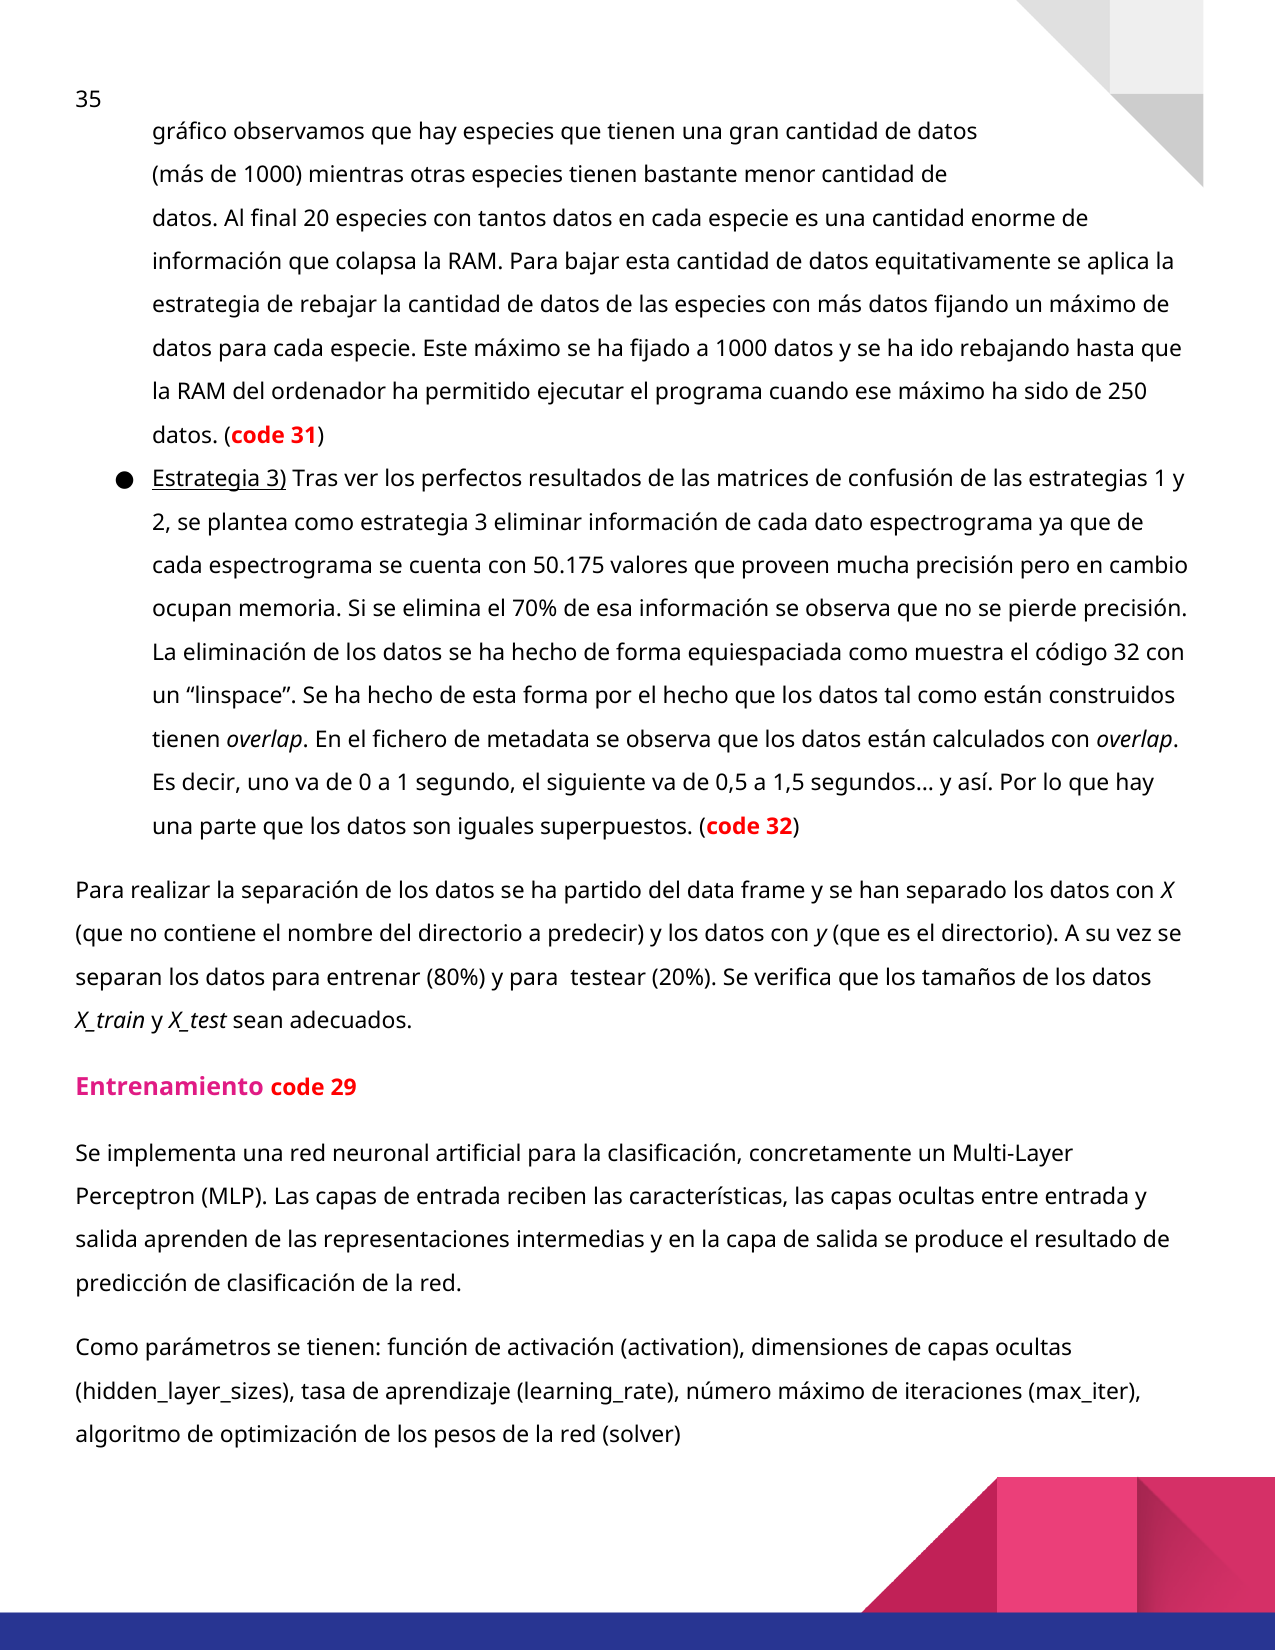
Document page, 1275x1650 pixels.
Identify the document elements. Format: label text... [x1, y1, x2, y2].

text Para realizar la separación de los datos se ha partido del data frame y se han separado los datos con X (que no contiene el nombre del directorio a predecir) y los datos con y (que es el directorio). A su vez se separan los datos para entrenar (80%) y para testear (20%). Se verifica que los tamaños de los datos X_train y X_test sean adecuados. [75, 874, 1198, 1035]
text Entrenamiento code 29 [75, 1068, 1198, 1102]
list Estrategia 3) Tras ver los perfectos resultados de las matrices de confusión de las estrategias 1 y 2, se plantea como estrategia 3 eliminar información de cada dato espectrograma ya que de cada espectrograma se cuenta con 50.175 valores que proveen mucha precisión pero en cambio ocupan memoria. Si se elimina el 70% de esa información se observa que no se pierde precisión. La eliminación de los datos se ha hecho de forma equiespaciada como muestra el código 32 con un “linspace”. Se ha hecho de esta forma por el hecho que los datos tal como están construidos tienen overlap. En el fichero de metadata se observa que los datos están calculados con overlap. Es decir, uno va de 0 a 1 segundo, el siguiente va de 0,5 a 1,5 segundos… y así. Por lo que hay una parte que los datos son iguales superpuestos. (code 32) [114, 462, 1198, 841]
list gráfico observamos que hay especies que tienen una gran cantidad de datos (más de 1000) mientras otras especies tienen bastante menor cantidad de datos. Al final 20 especies con tantos datos en cada especie es una cantidad enorme de información que colapsa la RAM. Para bajar esta cantidad de datos equitativamente se aplica la estrategia de rebajar la cantidad de datos de las especies con más datos fijando un máximo de datos para cada especie. Este máximo se ha fijado a 1000 datos y se ha ido rebajando hasta que la RAM del ordenador ha permitido ejecutar el programa cuando ese máximo ha sido de 250 datos. (code 31) [114, 114, 1198, 450]
picture [1015, 0, 1204, 188]
text Como parámetros se tienen: función de activación (activation), dimensiones de capas ocultas (hidden_layer_sizes), tasa de aprendizaje (learning_rate), número máximo de iteraciones (max_iter), algoritmo de optimización de los pesos de la red (solver) [75, 1331, 1198, 1449]
text Se implementa una red neuronal artificial para la clasificación, concretamente un Multi-Layer Perceptron (MLP). Las capas de entrada reciben las características, las capas ocultas entre entrada y salida aprenden de las representaciones intermedias y en la capa de salida se produce el resultado de predicción de clasificación de la red. [75, 1137, 1198, 1298]
picture [0, 1475, 1275, 1650]
